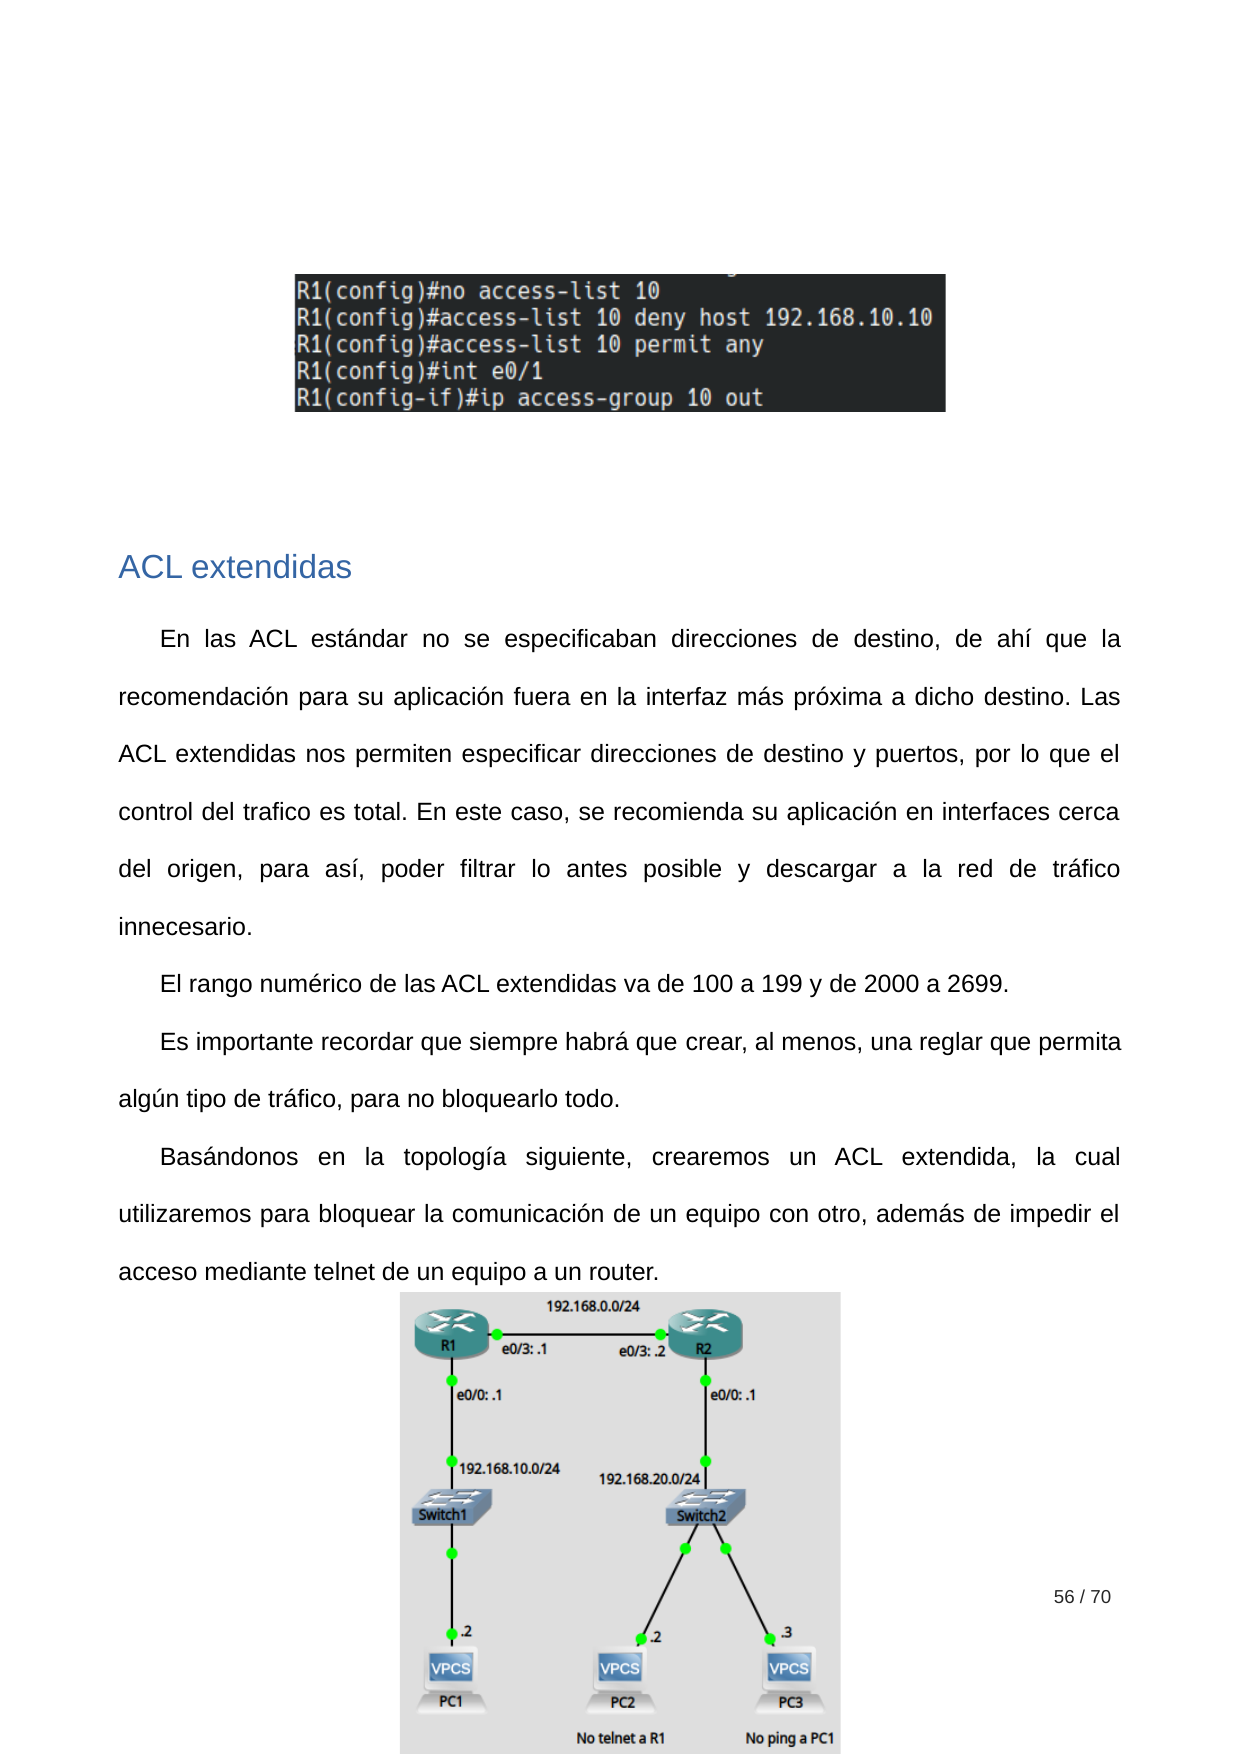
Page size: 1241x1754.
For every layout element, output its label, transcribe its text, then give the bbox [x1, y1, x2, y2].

text En las ACL estándar no se especificaban direcciones de destino, de ahí que la recomendación para su aplicación fuera en la interfaz más próxima a dicho destino. Las ACL extendidas nos permiten especificar direcciones de destino y puertos, por lo que el control del trafico es total. En este caso, se recomienda su aplicación en interfaces cerca del origen, para así, poder filtrar lo antes posible y descargar a la red de tráfico innecesario. [118, 624, 1122, 940]
picture [294, 274, 946, 412]
text Es importante recordar que siempre habrá que crear, al menos, una reglar que permita algún tipo de tráfico, para no bloquearlo todo. [118, 1027, 1122, 1113]
picture [399, 1292, 841, 1754]
text El rango numérico de las ACL extendidas va de 100 a 199 y de 2000 a 2699. [118, 969, 1122, 998]
text Basándonos en la topología siguiente, crearemos un ACL extendida, la cual utilizaremos para bloquear la comunicación de un equipo con otro, además de impedir el acceso mediante telnet de un equipo a un router. [118, 1142, 1122, 1285]
text ACL extendidas [118, 547, 1122, 586]
